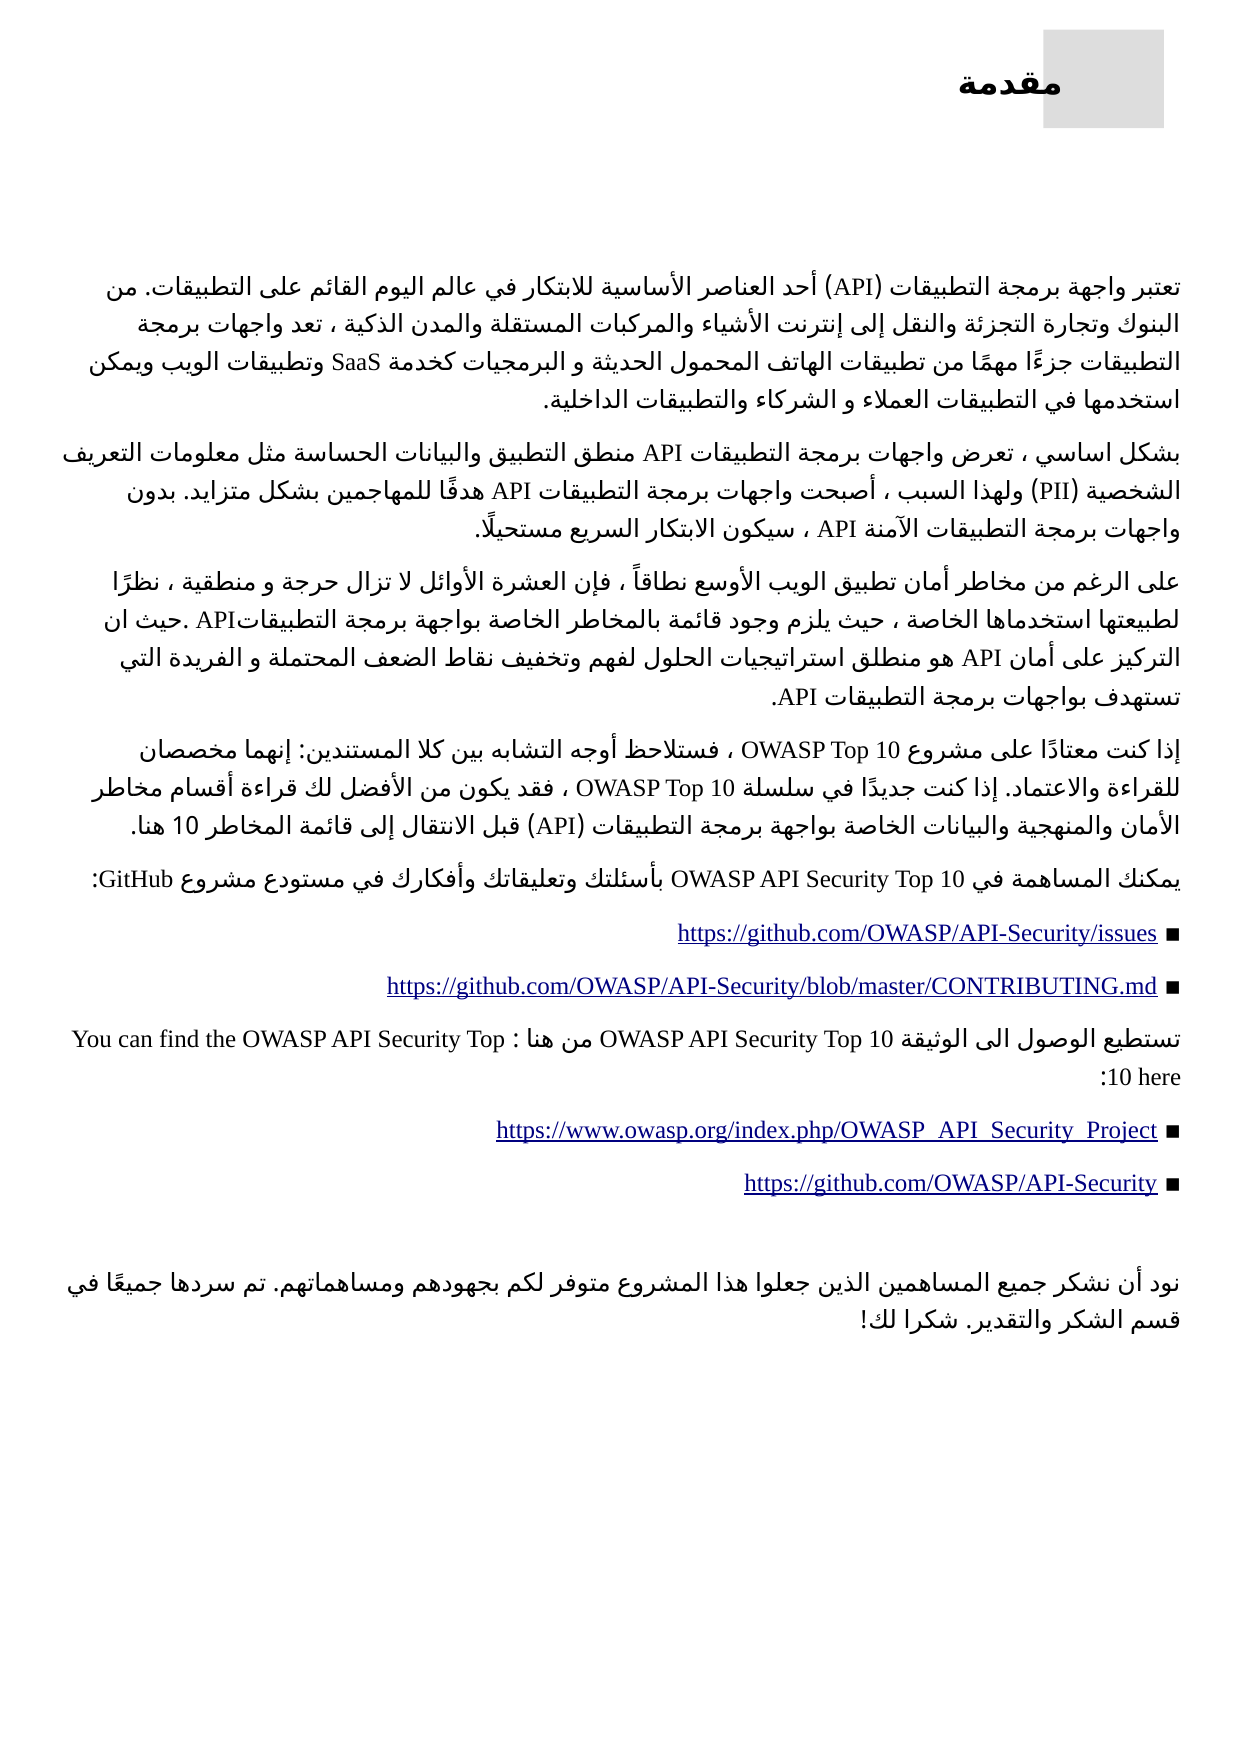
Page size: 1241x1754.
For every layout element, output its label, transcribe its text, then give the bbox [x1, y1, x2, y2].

text تستطيع الوصول الى الوثيقة OWASP API Security Top 10 من هنا : You can find the OWASP API Security Top 10 here: [59, 1024, 1181, 1096]
text إذا كنت معتادًا على مشروع OWASP Top 10 ، فستلاحظ أوجه التشابه بين كلا المستندين: إنهما مخصصان للقراءة والاعتماد. إذا كنت جديدًا في سلسلة OWASP Top 10 ، فقد يكون من الأفضل لك قراءة أقسام مخاطر الأمان والمنهجية والبيانات الخاصة بواجهة برمجة التطبيقات (API) قبل الانتقال إلى قائمة المخاطر 10 هنا. [59, 735, 1181, 845]
text نود أن نشكر جميع المساهمين الذين جعلوا هذا المشروع متوفر لكم بجهودهم ومساهماتهم. تم سردها جميعًا في قسم الشكر والتقدير. شكرا لك! [59, 1269, 1181, 1339]
text تعتبر واجهة برمجة التطبيقات (API) أحد العناصر الأساسية للابتكار في عالم اليوم القائم على التطبيقات. من البنوك وتجارة التجزئة والنقل إلى إنترنت الأشياء والمركبات المستقلة والمدن الذكية ، تعد واجهات برمجة التطبيقات جزءًا مهمًا من تطبيقات الهاتف المحمول الحديثة و البرمجيات كخدمة SaaS وتطبيقات الويب ويمكن استخدمها في التطبيقات العملاء و الشركاء والتطبيقات الداخلية. [59, 272, 1181, 418]
text ▪️ https://github.com/OWASP/API-Security/issues [59, 918, 1181, 951]
text بشكل اساسي ، تعرض واجهات برمجة التطبيقات API منطق التطبيق والبيانات الحساسة مثل معلومات التعريف الشخصية (PII) ولهذا السبب ، أصبحت واجهات برمجة التطبيقات API هدفًا للمهاجمين بشكل متزايد. بدون واجهات برمجة التطبيقات الآمنة API ، سيكون الابتكار السريع مستحيلًا. [59, 438, 1181, 548]
text ▪️ https://github.com/OWASP/API-Security [59, 1168, 1181, 1202]
text ▪️ https://github.com/OWASP/API-Security/blob/master/CONTRIBUTING.md [59, 971, 1181, 1004]
text يمكنك المساهمة في OWASP API Security Top 10 بأسئلتك وتعليقاتك وأفكارك في مستودع مشروع GitHub: [59, 864, 1181, 898]
text ▪️ https://www.owasp.org/index.php/OWASP_API_Security_Project [59, 1115, 1181, 1149]
text على الرغم من مخاطر أمان تطبيق الويب الأوسع نطاقاً ، فإن العشرة الأوائل لا تزال حرجة و منطقية ، نظرًا لطبيعتها استخدماها الخاصة ، حيث يلزم وجود قائمة بالمخاطر الخاصة بواجهة برمجة التطبيقاتAPI .حيث ان التركيز على أمان API هو منطلق استراتيجيات الحلول لفهم وتخفيف نقاط الضعف المحتملة و الفريدة التي تستهدف بواجهات برمجة التطبيقات API. [59, 567, 1181, 715]
